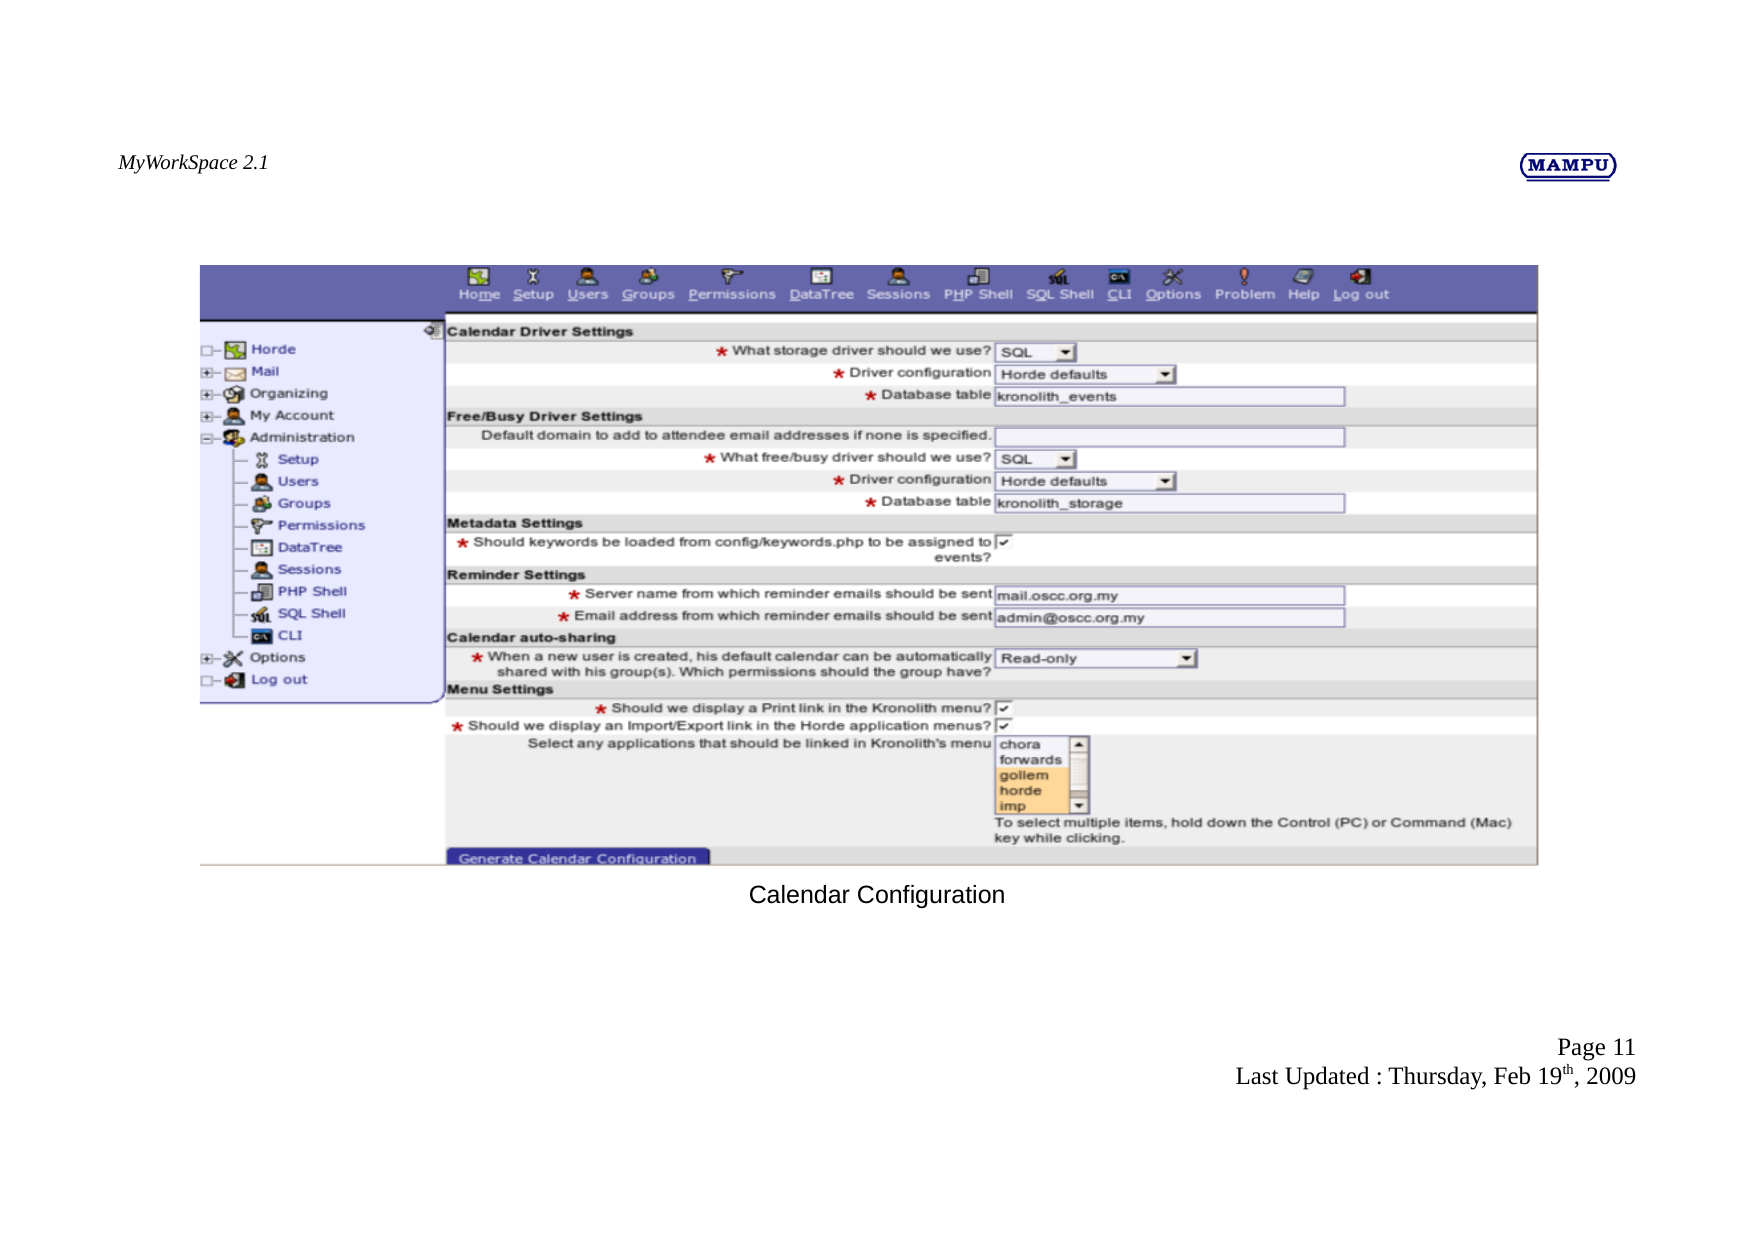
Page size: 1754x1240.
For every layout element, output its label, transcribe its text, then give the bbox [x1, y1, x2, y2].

picture [1517, 150, 1622, 183]
text Calendar Configuration [118, 264, 1636, 909]
picture [199, 265, 1539, 866]
